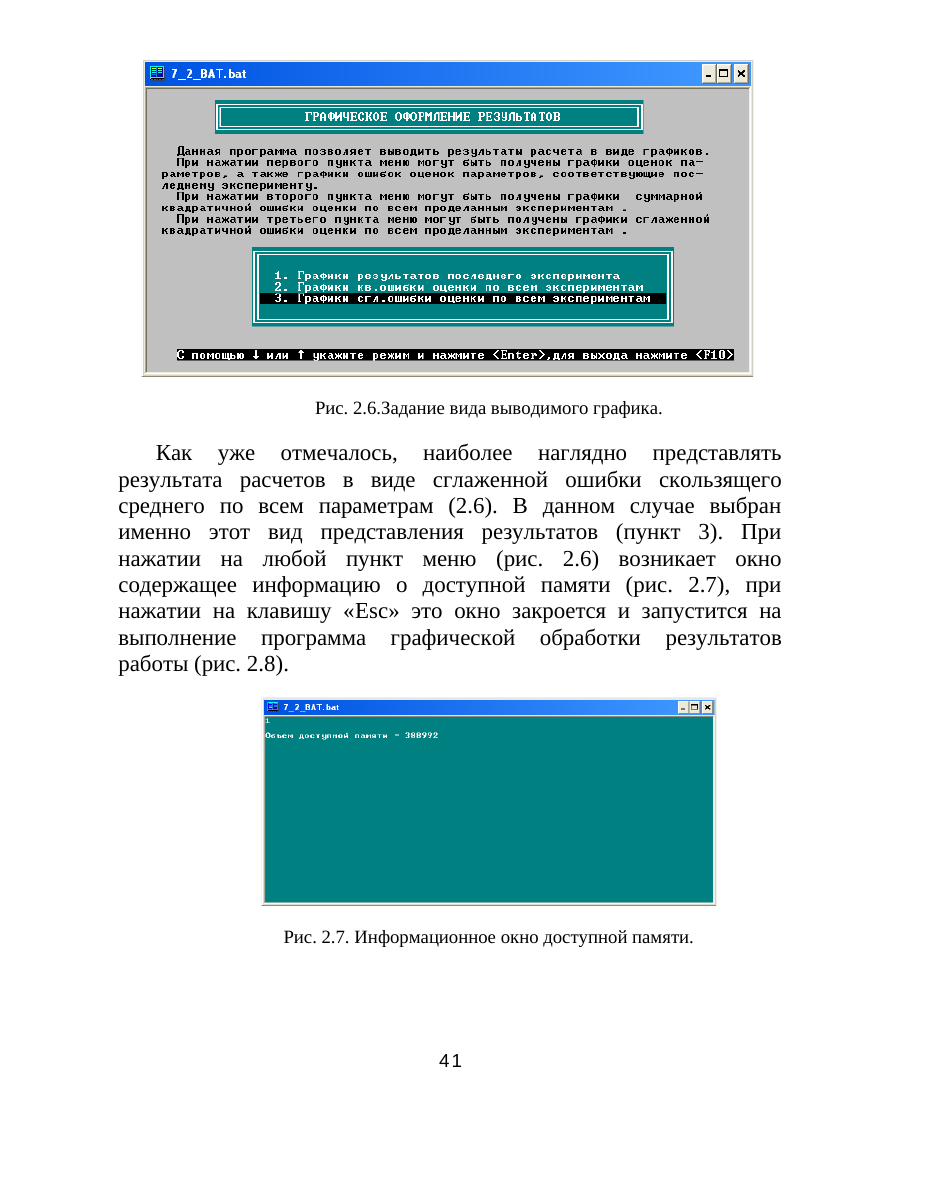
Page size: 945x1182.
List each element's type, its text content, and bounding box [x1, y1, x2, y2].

picture [141, 59, 754, 377]
text Рис. 2.7. Информационное окно доступной памяти. [118, 926, 783, 948]
text Как уже отмечалось, наиболее наглядно представлять результата расчетов в виде сглаженной ошибки скользящего среднего по всем параметрам (2.6). В данном случае выбран именно этот вид представления результатов (пункт 3). При нажатии на любой пункт меню (рис. 2.6) возникает окно содержащее информацию о доступной памяти (рис. 2.7), при нажатии на клавишу «Esc» это окно закроется и запустится на выполнение программа графической обработки результатов работы (рис. 2.8). [118, 439, 783, 677]
text Рис. 2.6.Задание вида выводимого графика. [118, 397, 783, 418]
picture [261, 697, 717, 906]
